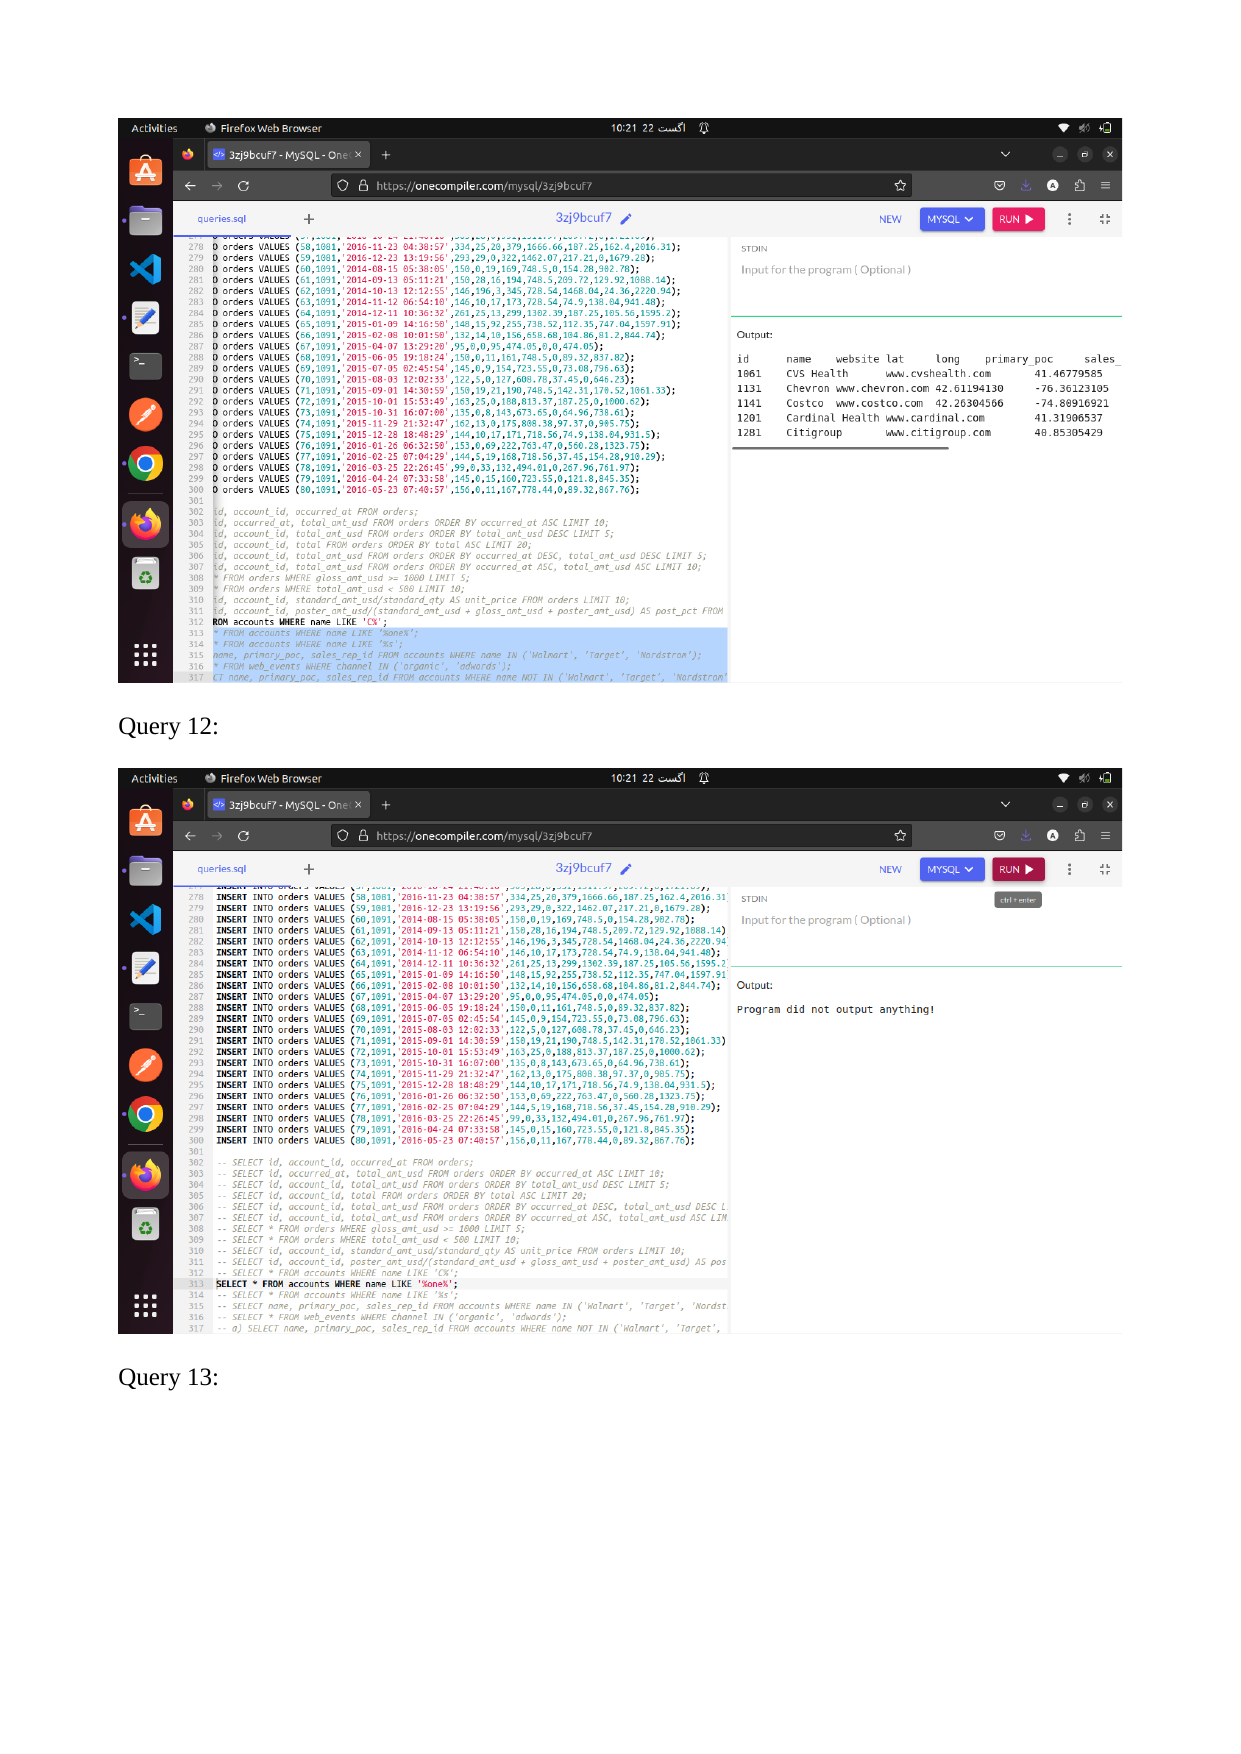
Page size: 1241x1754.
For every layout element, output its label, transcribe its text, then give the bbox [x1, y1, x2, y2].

picture [118, 768, 1123, 1334]
text Query 12: [118, 711, 1122, 740]
text Query 13: [118, 1362, 1122, 1391]
picture [118, 118, 1123, 683]
